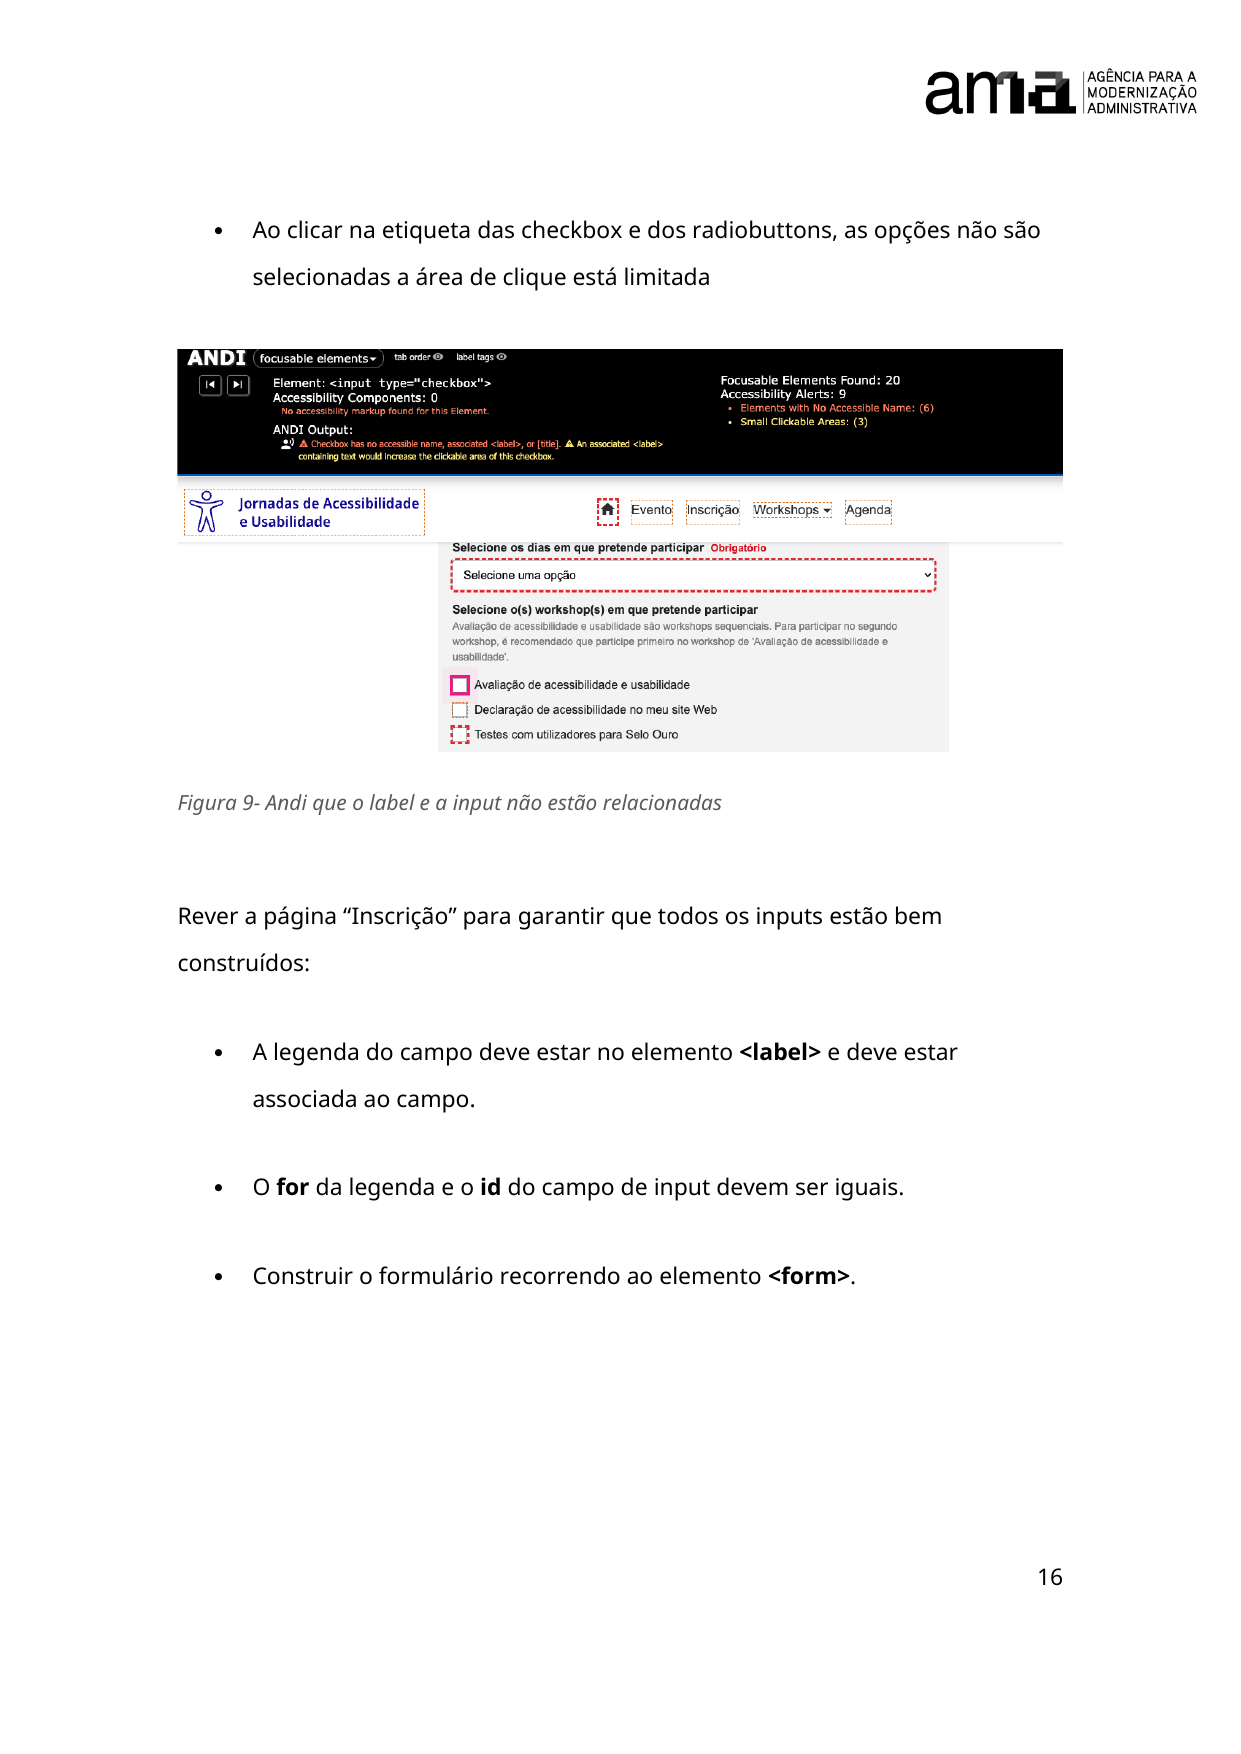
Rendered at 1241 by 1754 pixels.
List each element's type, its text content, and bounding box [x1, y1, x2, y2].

list A legenda do campo deve estar no elemento <label> e deve estar associada ao campo. [215, 1036, 1063, 1114]
list O for da legenda e o id do campo de input devem ser iguais. [215, 1171, 1063, 1202]
text Rever a página “Inscrição” para garantir que todos os inputs estão bem construídos: [177, 900, 1063, 978]
text Figura 9- Andi que o label e a input não estão relacionadas [177, 788, 1063, 817]
list Ao clicar na etiqueta das checkbox e dos radiobuttons, as opções não são selecionadas a área de clique está limitada [215, 214, 1063, 292]
list Construir o formulário recorrendo ao elemento <form>. [215, 1259, 1063, 1291]
